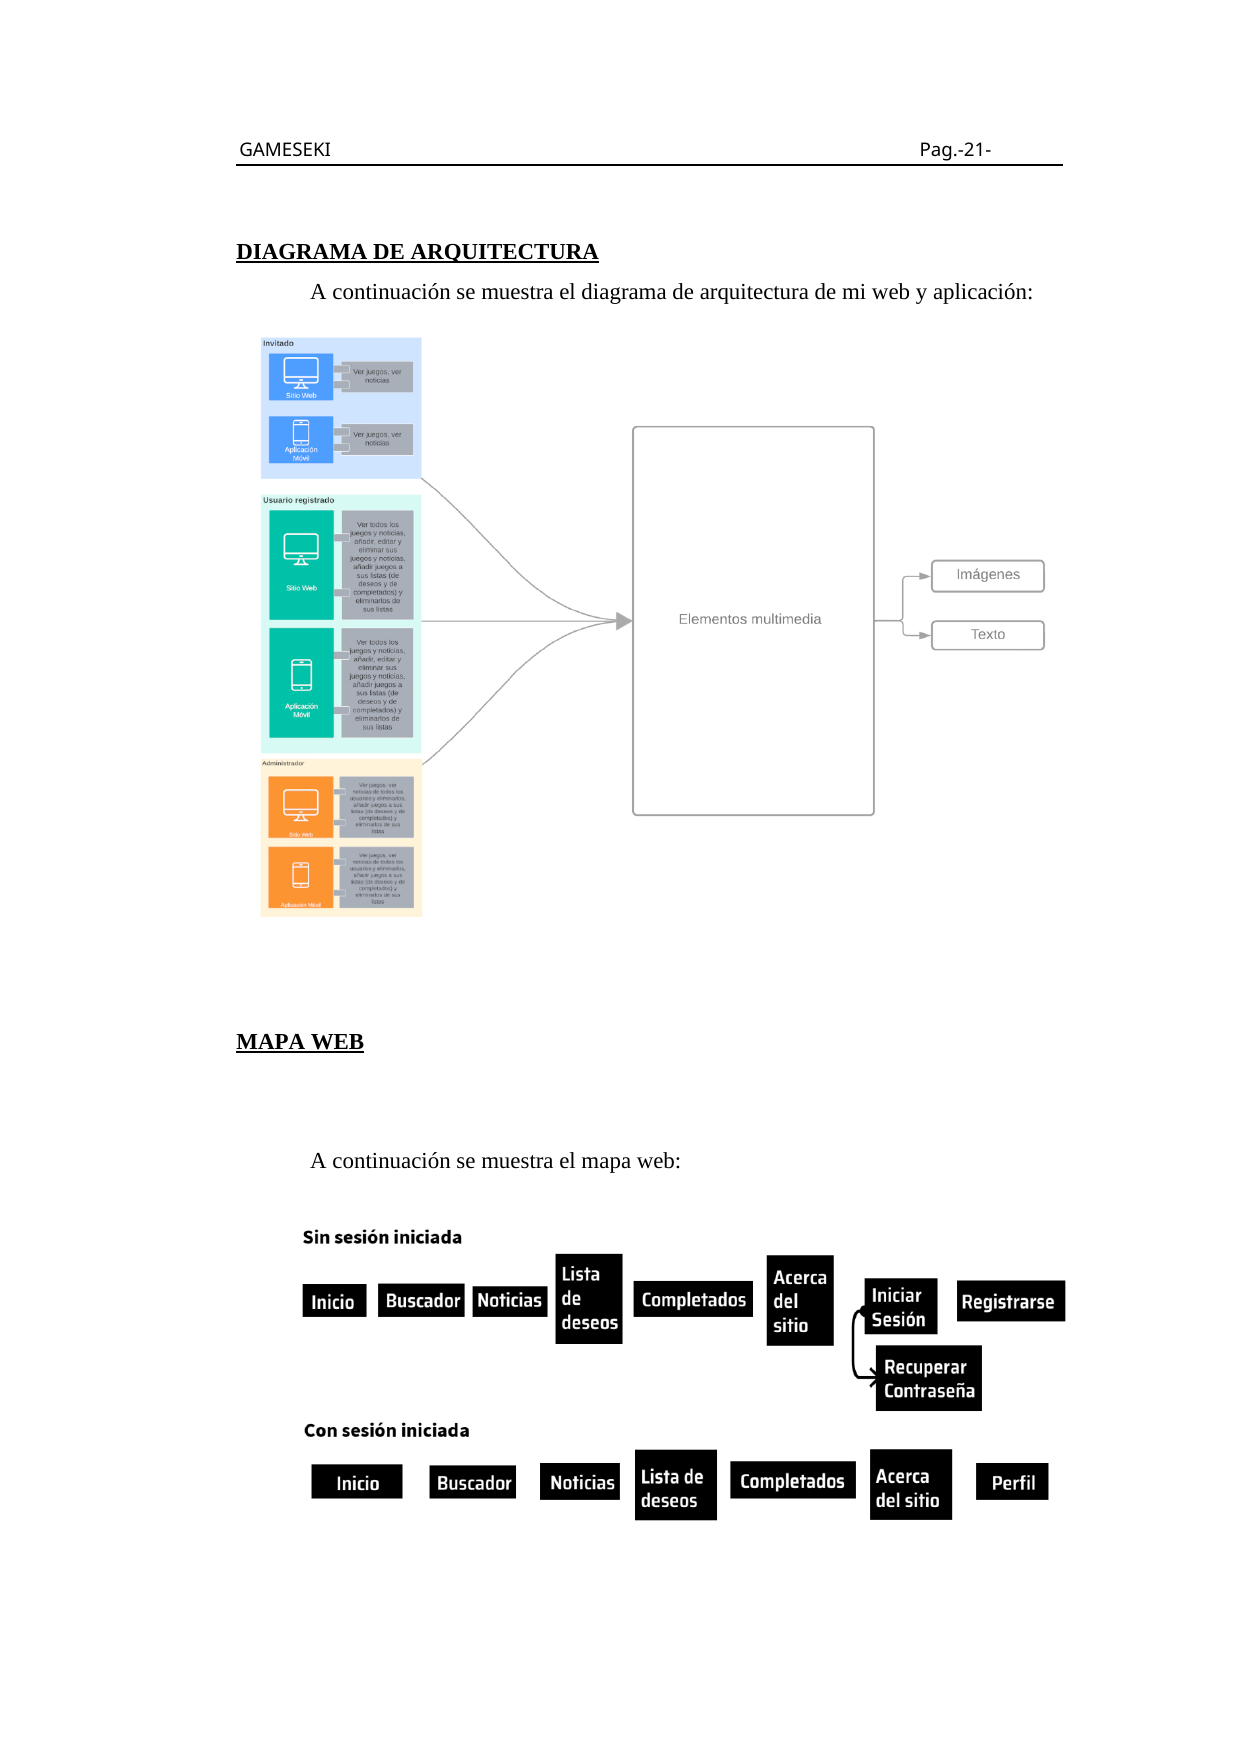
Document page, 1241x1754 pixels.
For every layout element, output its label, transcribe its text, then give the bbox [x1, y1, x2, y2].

picture [233, 325, 1052, 928]
text MAPA WEB [236, 1028, 1063, 1055]
text A continuación se muestra el mapa web: [236, 1147, 1063, 1173]
text DIAGRAMA DE ARQUITECTURA [236, 238, 1063, 265]
picture [296, 1221, 1066, 1535]
text A continuación se muestra el diagrama de arquitectura de mi web y aplicación: [236, 278, 1063, 304]
